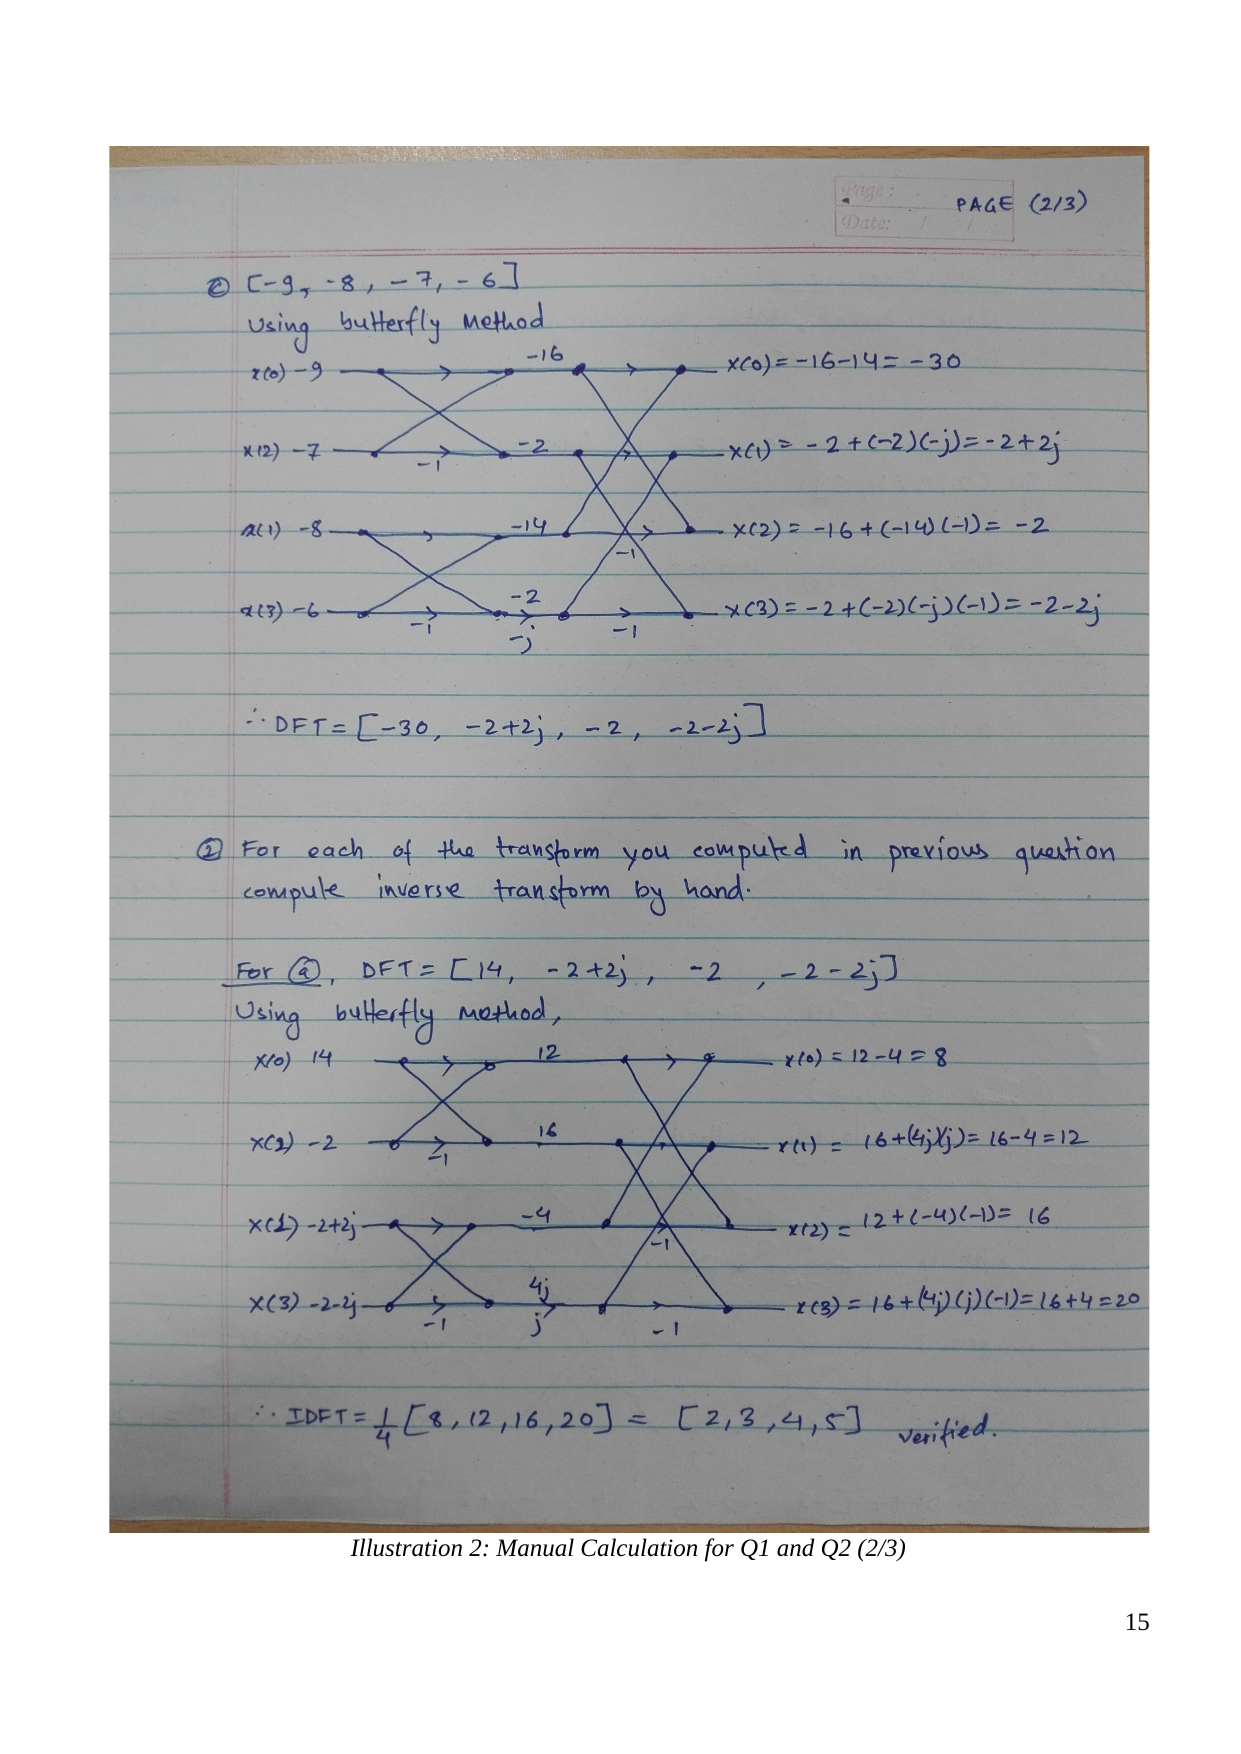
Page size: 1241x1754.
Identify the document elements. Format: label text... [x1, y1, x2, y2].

text Illustration 2: Manual Calculation for Q1 and Q2 (2/3) [109, 1533, 1149, 1562]
picture [109, 146, 1150, 1533]
